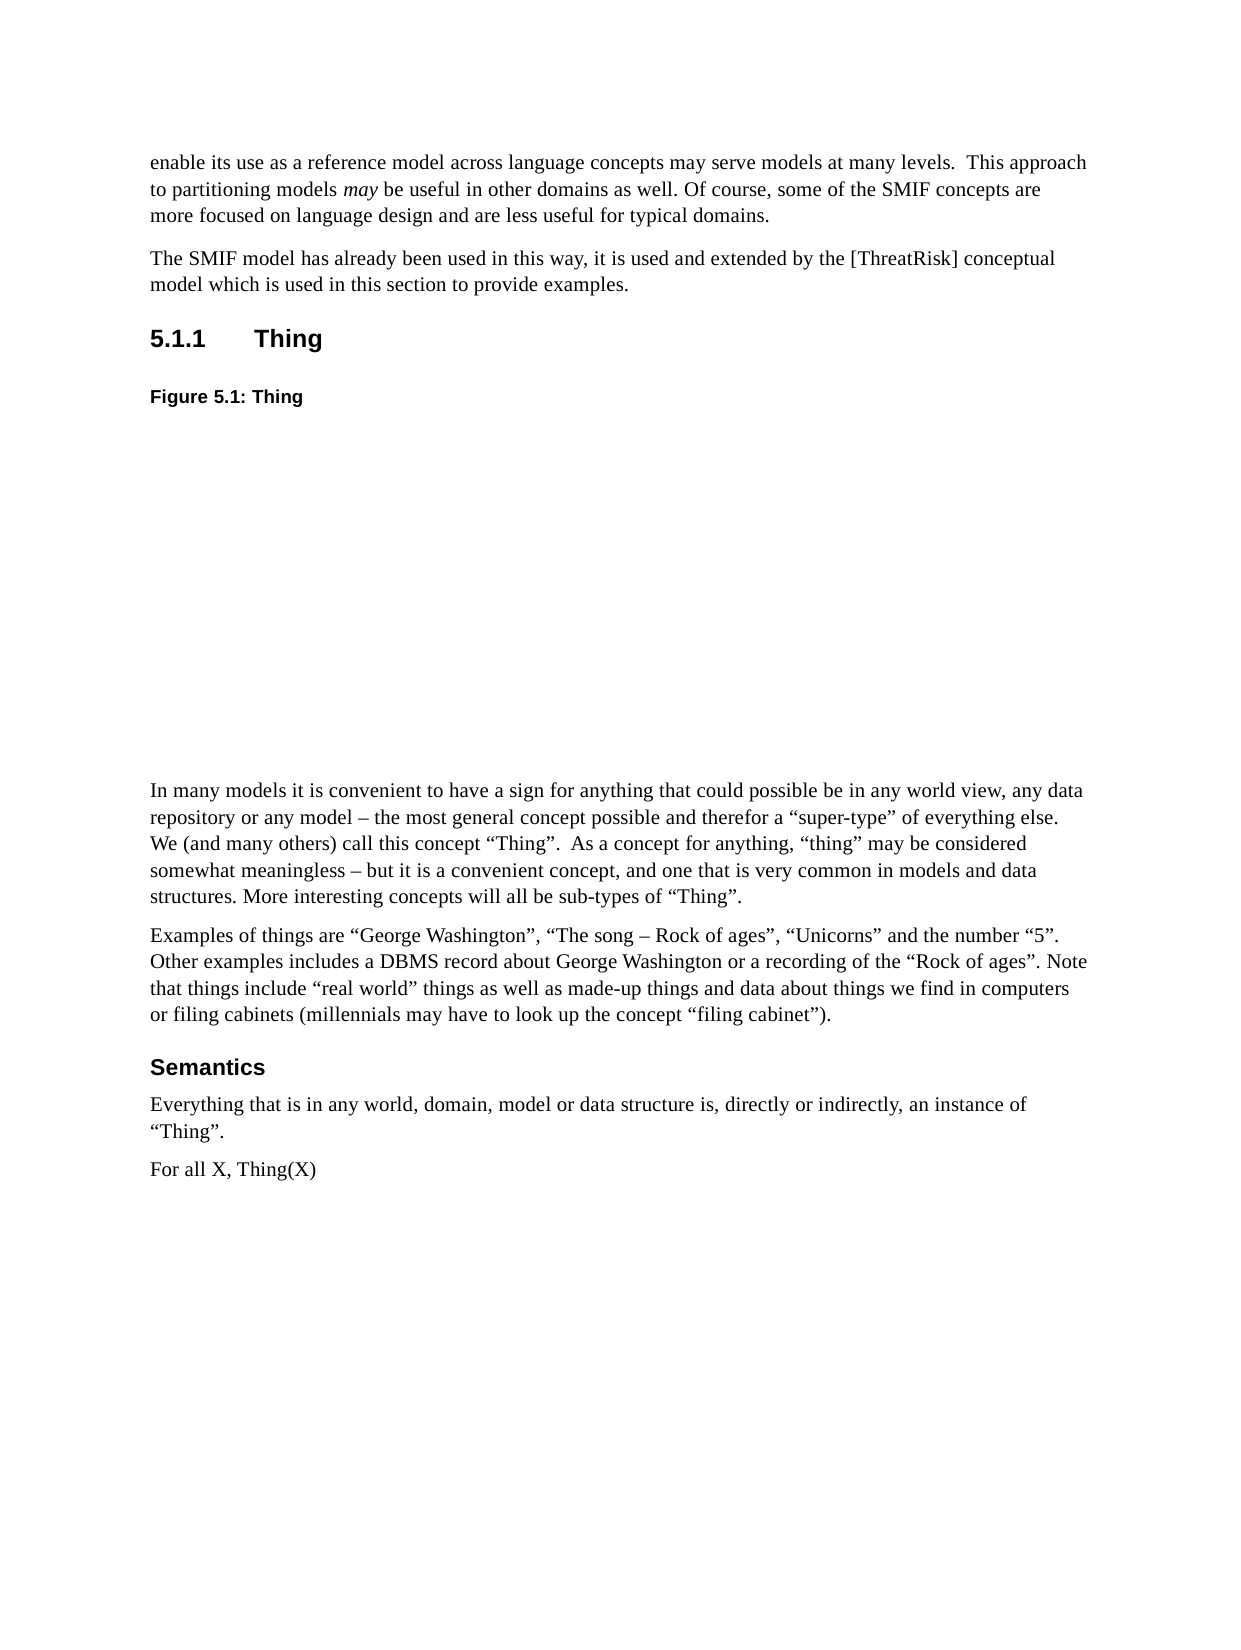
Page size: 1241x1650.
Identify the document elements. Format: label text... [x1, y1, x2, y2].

text [150, 368, 1090, 386]
text Examples of things are “George Washington”, “The song – Rock of ages”, “Unicorns” and the number “5”. Other examples includes a DBMS record about George Washington or a recording of the “Rock of ages”. Note that things include “real world” things as well as made-up things and data about things we find in computers or filing cabinets (millennials may have to look up the concept “filing cabinet”). [150, 922, 1090, 1026]
text For all X, Thing(X) [150, 1157, 1090, 1181]
text In many models it is convenient to have a sign for anything that could possible be in any world view, any data repository or any model – the most general concept possible and therefor a “super-type” of everything else. We (and many others) call this concept “Thing”. As a concept for anything, “thing” may be considered somewhat meaningless – but it is a convenient concept, and one that is very common in models and data structures. More interesting concepts will all be sub-types of “Thing”. [150, 407, 1090, 908]
text Semantics [150, 1053, 1090, 1080]
subtitle Thing [150, 324, 1090, 353]
text enable its use as a reference model across language concepts may serve models at many levels. This approach to partitioning models may be useful in other domains as well. Of course, some of the SMIF concepts are more focused on language design and are less useful for typical domains. [150, 150, 1090, 227]
text Everything that is in any world, domain, model or data structure is, directly or indirectly, an instance of “Thing”. [150, 1092, 1090, 1143]
text The SMIF model has already been used in this way, it is used and extended by the [ThreatRisk] conceptual model which is used in this section to provide examples. [150, 246, 1090, 296]
text Figure 5.1: Thing [150, 386, 1090, 407]
